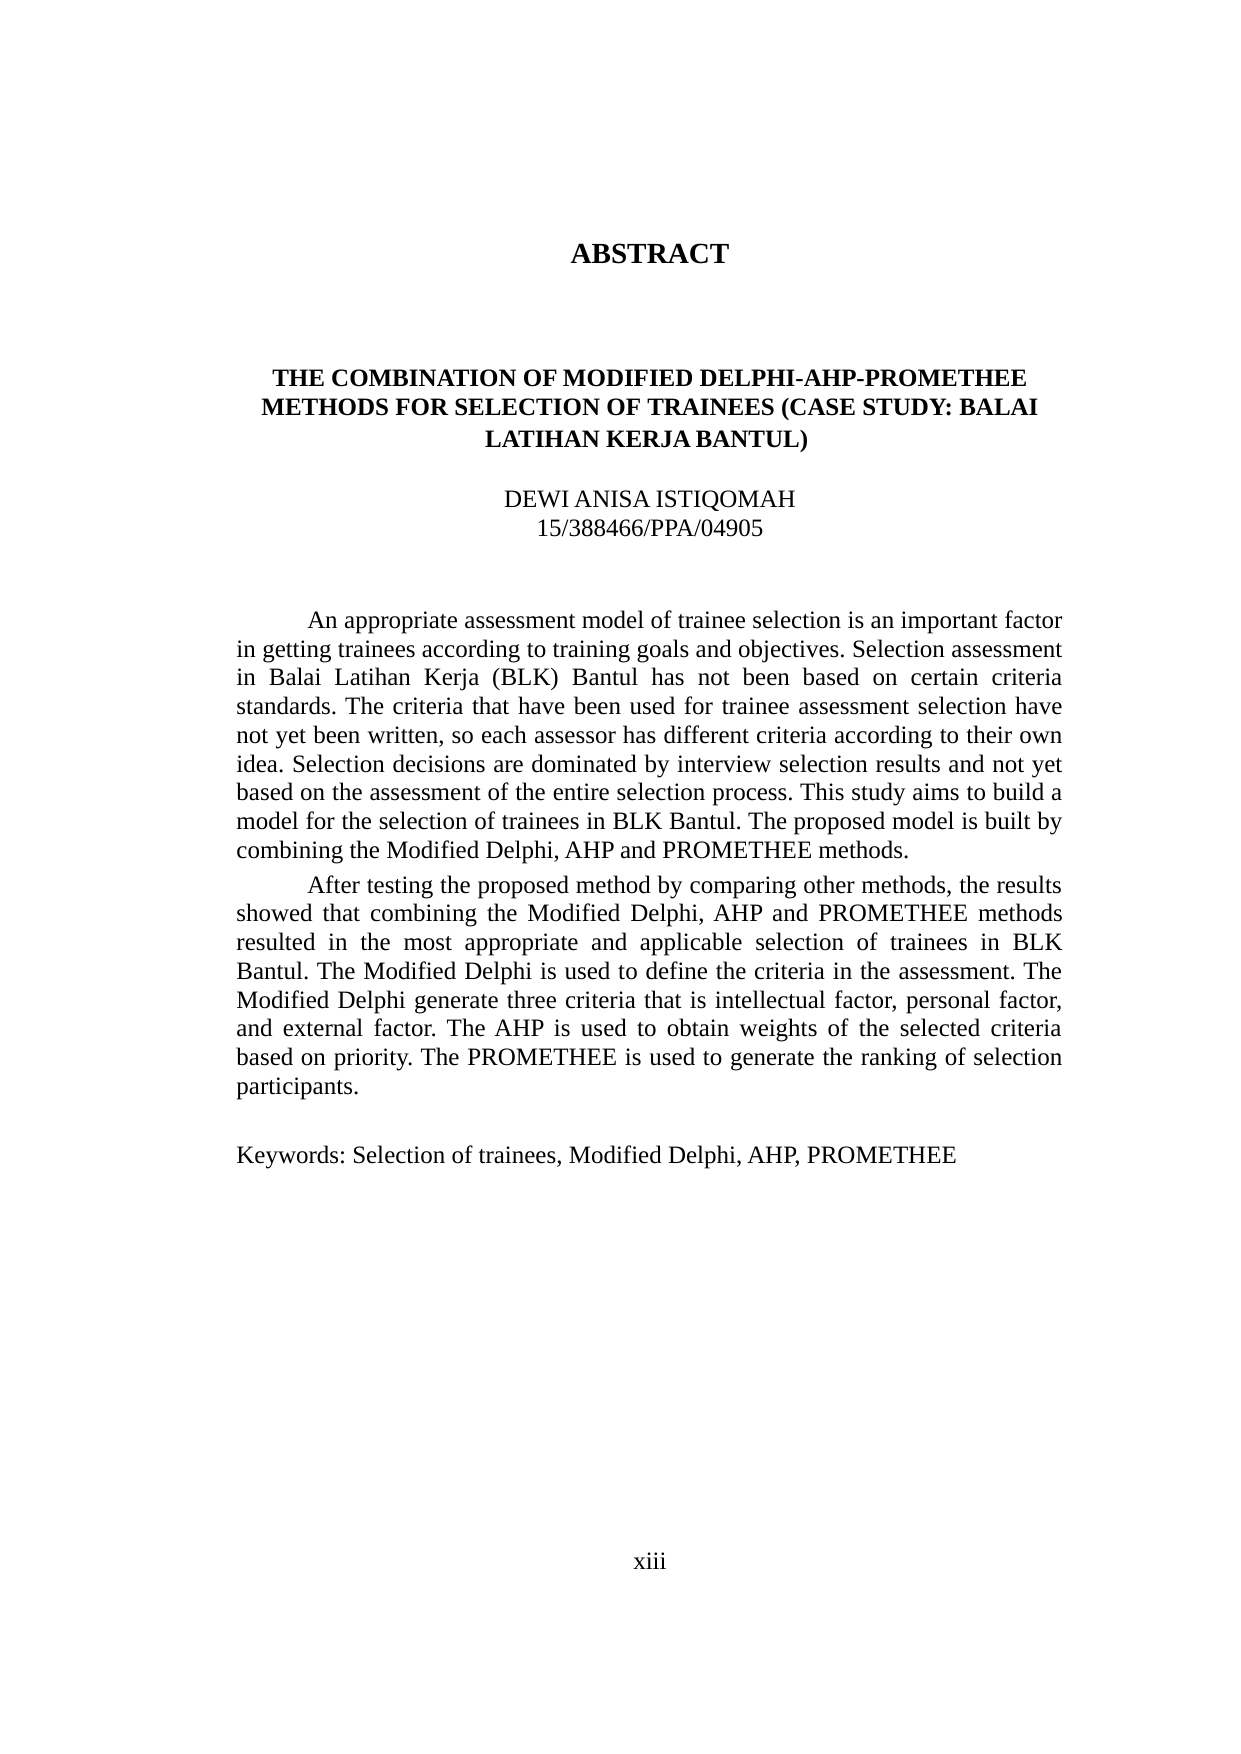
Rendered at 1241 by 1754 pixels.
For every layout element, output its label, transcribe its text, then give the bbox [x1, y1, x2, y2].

text An appropriate assessment model of trainee selection is an important factor in getting trainees according to training goals and objectives. Selection assessment in Balai Latihan Kerja (BLK) Bantul has not been based on certain criteria standards. The criteria that have been used for trainee assessment selection have not yet been written, so each assessor has different criteria according to their own idea. Selection decisions are dominated by interview selection results and not yet based on the assessment of the entire selection process. This study aims to build a model for the selection of trainees in BLK Bantul. The proposed model is built by combining the Modified Delphi, AHP and PROMETHEE methods. [236, 605, 1063, 864]
text After testing the proposed method by comparing other methods, the results showed that combining the Modified Delphi, AHP and PROMETHEE methods resulted in the most appropriate and applicable selection of trainees in BLK Bantul. The Modified Delphi is used to define the criteria in the assessment. The Modified Delphi generate three criteria that is intellectual factor, personal factor, and external factor. The AHP is used to obtain weights of the selected criteria based on priority. The PROMETHEE is used to generate the ranking of selection participants. [236, 870, 1063, 1100]
text DEWI ANISA ISTIQOMAH [236, 484, 1063, 513]
subtitle ABSTRACT [236, 236, 1063, 270]
text 15/388466/PPA/04905 [236, 513, 1063, 541]
text Keywords: Selection of trainees, Modified Delphi, AHP, PROMETHEE [236, 1140, 1063, 1169]
text THE combination OF MODIFIED DELPHI-AHP-PROMETHEE METHODS FOR SELECTION OF TRAINEES (case study: Balai Latihan kerja Bantul) [236, 363, 1063, 455]
